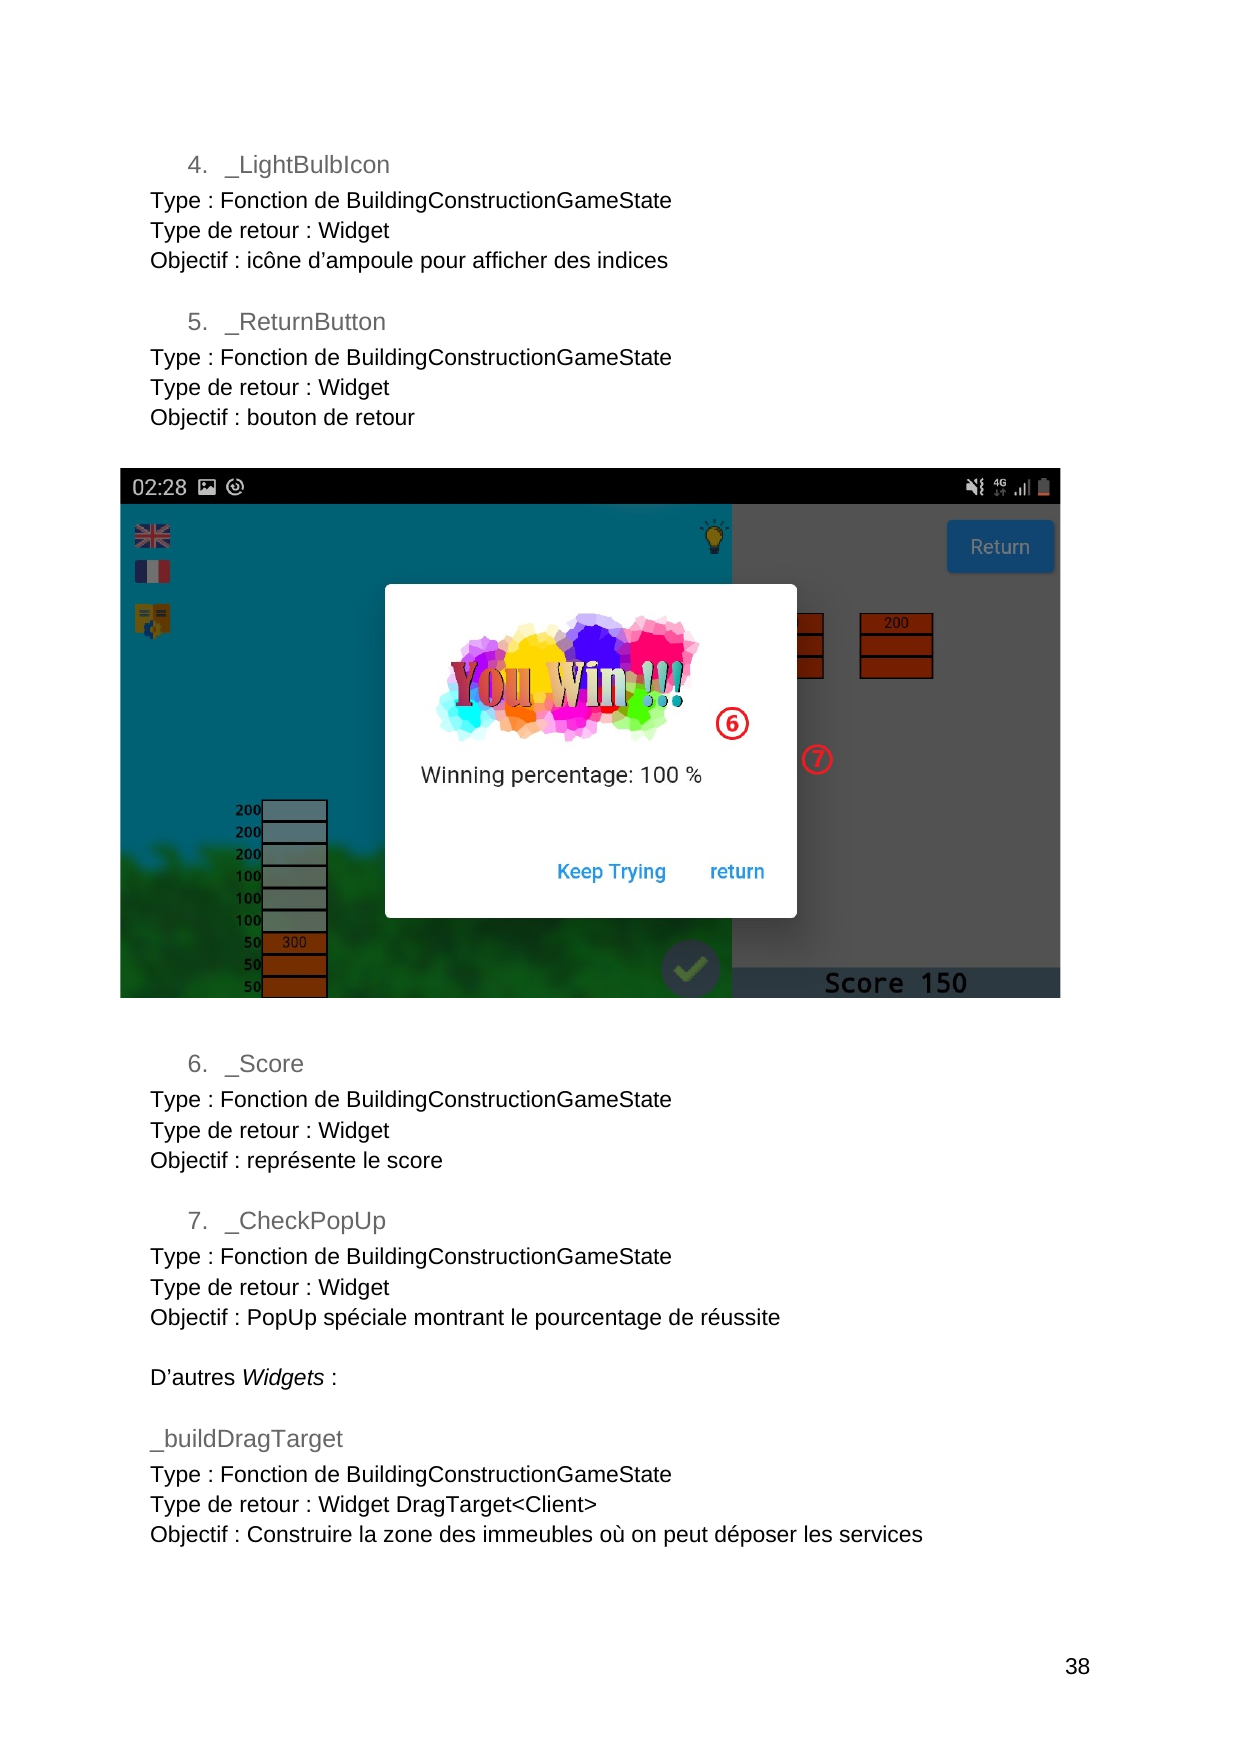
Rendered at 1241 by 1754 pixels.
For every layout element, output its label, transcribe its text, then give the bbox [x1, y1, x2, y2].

text Type de retour : Widget [150, 217, 1090, 244]
text Type de retour : Widget DragTarget<Client> [150, 1491, 1090, 1517]
subtitle _ReturnButton [187, 307, 1090, 336]
text Type : Fonction de BuildingConstructionGameState [150, 344, 1090, 370]
text Type : Fonction de BuildingConstructionGameState [150, 1461, 1090, 1487]
text D’autres Widgets : [150, 1364, 1090, 1391]
subtitle _buildDragTarget [150, 1423, 1090, 1452]
text Type de retour : Widget [150, 374, 1090, 401]
text Objectif : icône d’ampoule pour afficher des indices [150, 247, 1090, 274]
text Objectif : Construire la zone des immeubles où on peut déposer les services [150, 1521, 1090, 1547]
text Type de retour : Widget [150, 1273, 1090, 1300]
subtitle _CheckPopUp [187, 1206, 1090, 1235]
text Objectif : représente le score [150, 1147, 1090, 1173]
text Type : Fonction de BuildingConstructionGameState [150, 1243, 1090, 1270]
subtitle _Score [187, 464, 1090, 1078]
picture [120, 468, 1061, 998]
text Type : Fonction de BuildingConstructionGameState [150, 187, 1090, 213]
subtitle _LightBulbIcon [187, 150, 1090, 179]
text Type : Fonction de BuildingConstructionGameState [150, 1086, 1090, 1113]
text Type de retour : Widget [150, 1117, 1090, 1143]
text Objectif : PopUp spéciale montrant le pourcentage de réussite [150, 1304, 1090, 1330]
text Objectif : bouton de retour [150, 404, 1090, 431]
